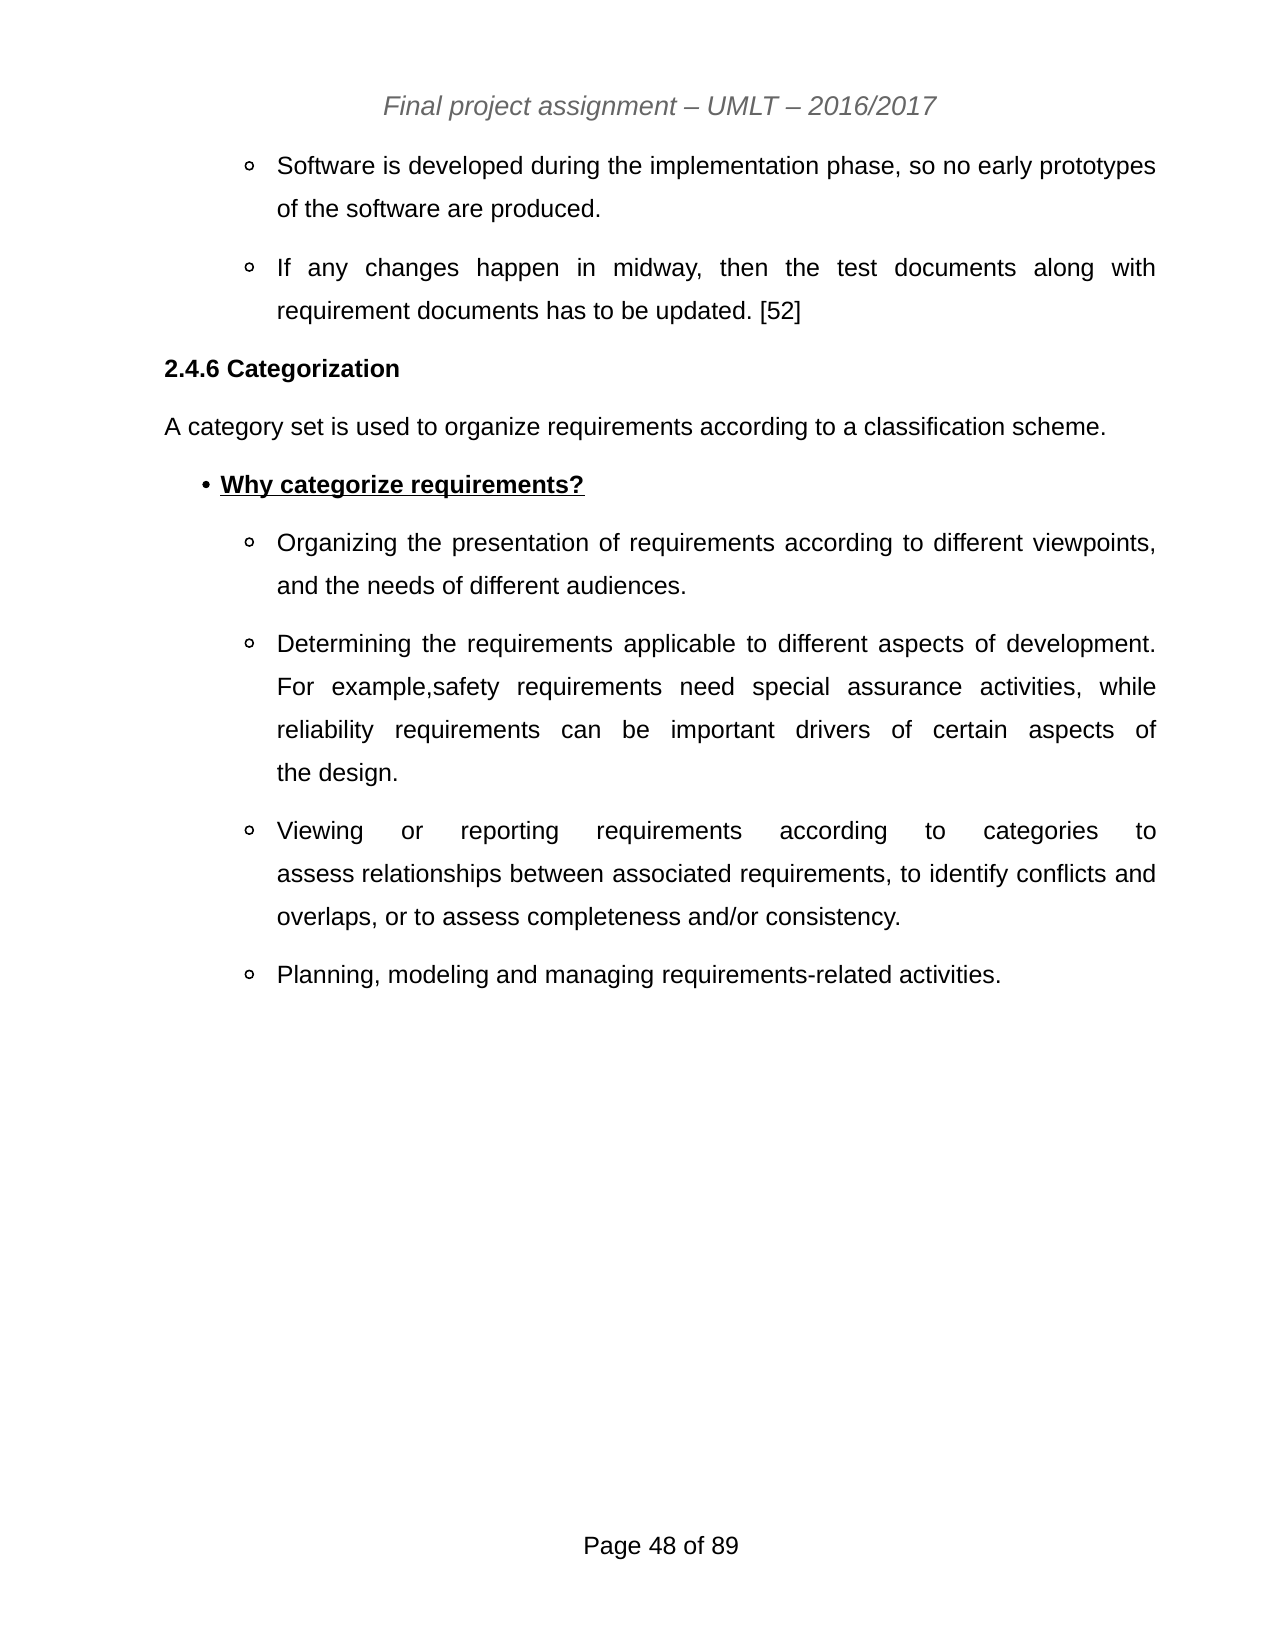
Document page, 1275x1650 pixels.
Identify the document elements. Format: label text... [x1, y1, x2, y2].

list Planning, modeling and managing requirements-related activities. [239, 960, 1158, 989]
list Viewing or reporting requirements according to categories to assess relationships between associated requirements, to identify conflicts and overlaps, or to assess completeness and/or consistency. [239, 816, 1158, 931]
list If any changes happen in midway, then the test documents along with requirement documents has to be updated. [52] [239, 253, 1158, 324]
list Organizing the presentation of requirements according to different viewpoints, and the needs of different audiences. [239, 528, 1158, 599]
list Why categorize requirements? [202, 470, 1158, 499]
list Determining the requirements applicable to different aspects of development. For example,safety requirements need special assurance activities, while reliability requirements can be important drivers of certain aspects of the design. [239, 628, 1158, 787]
subtitle 2.4.6 Categorization [164, 354, 1158, 383]
list Software is developed during the implementation phase, so no early prototypes of the software are produced. [239, 151, 1158, 223]
text A category set is used to organize requirements according to a classification scheme. [164, 412, 1158, 441]
